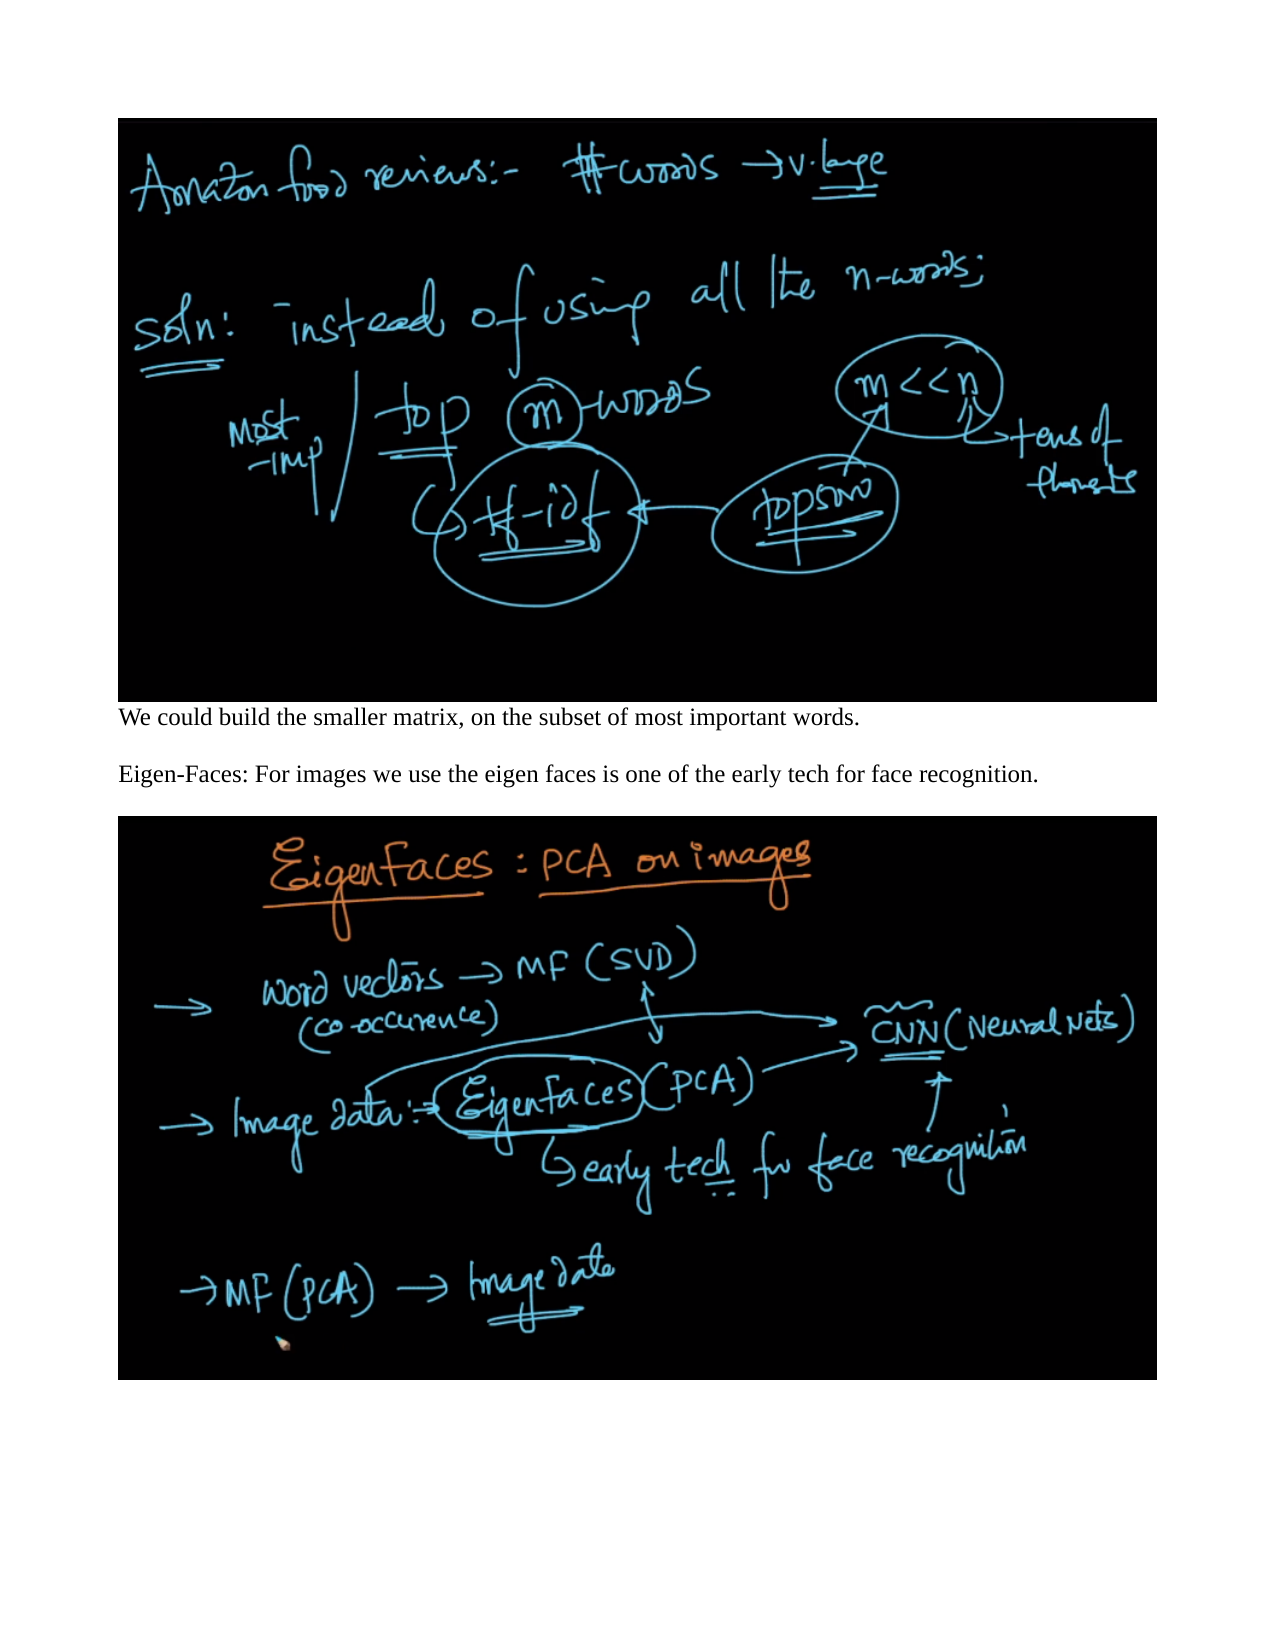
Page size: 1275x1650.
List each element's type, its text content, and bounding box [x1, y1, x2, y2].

picture [118, 816, 1157, 1380]
text Eigen-Faces: For images we use the eigen faces is one of the early tech for face recognition. [118, 759, 1157, 788]
picture [118, 118, 1157, 702]
text We could build the smaller matrix, on the subset of most important words. [118, 702, 1157, 731]
